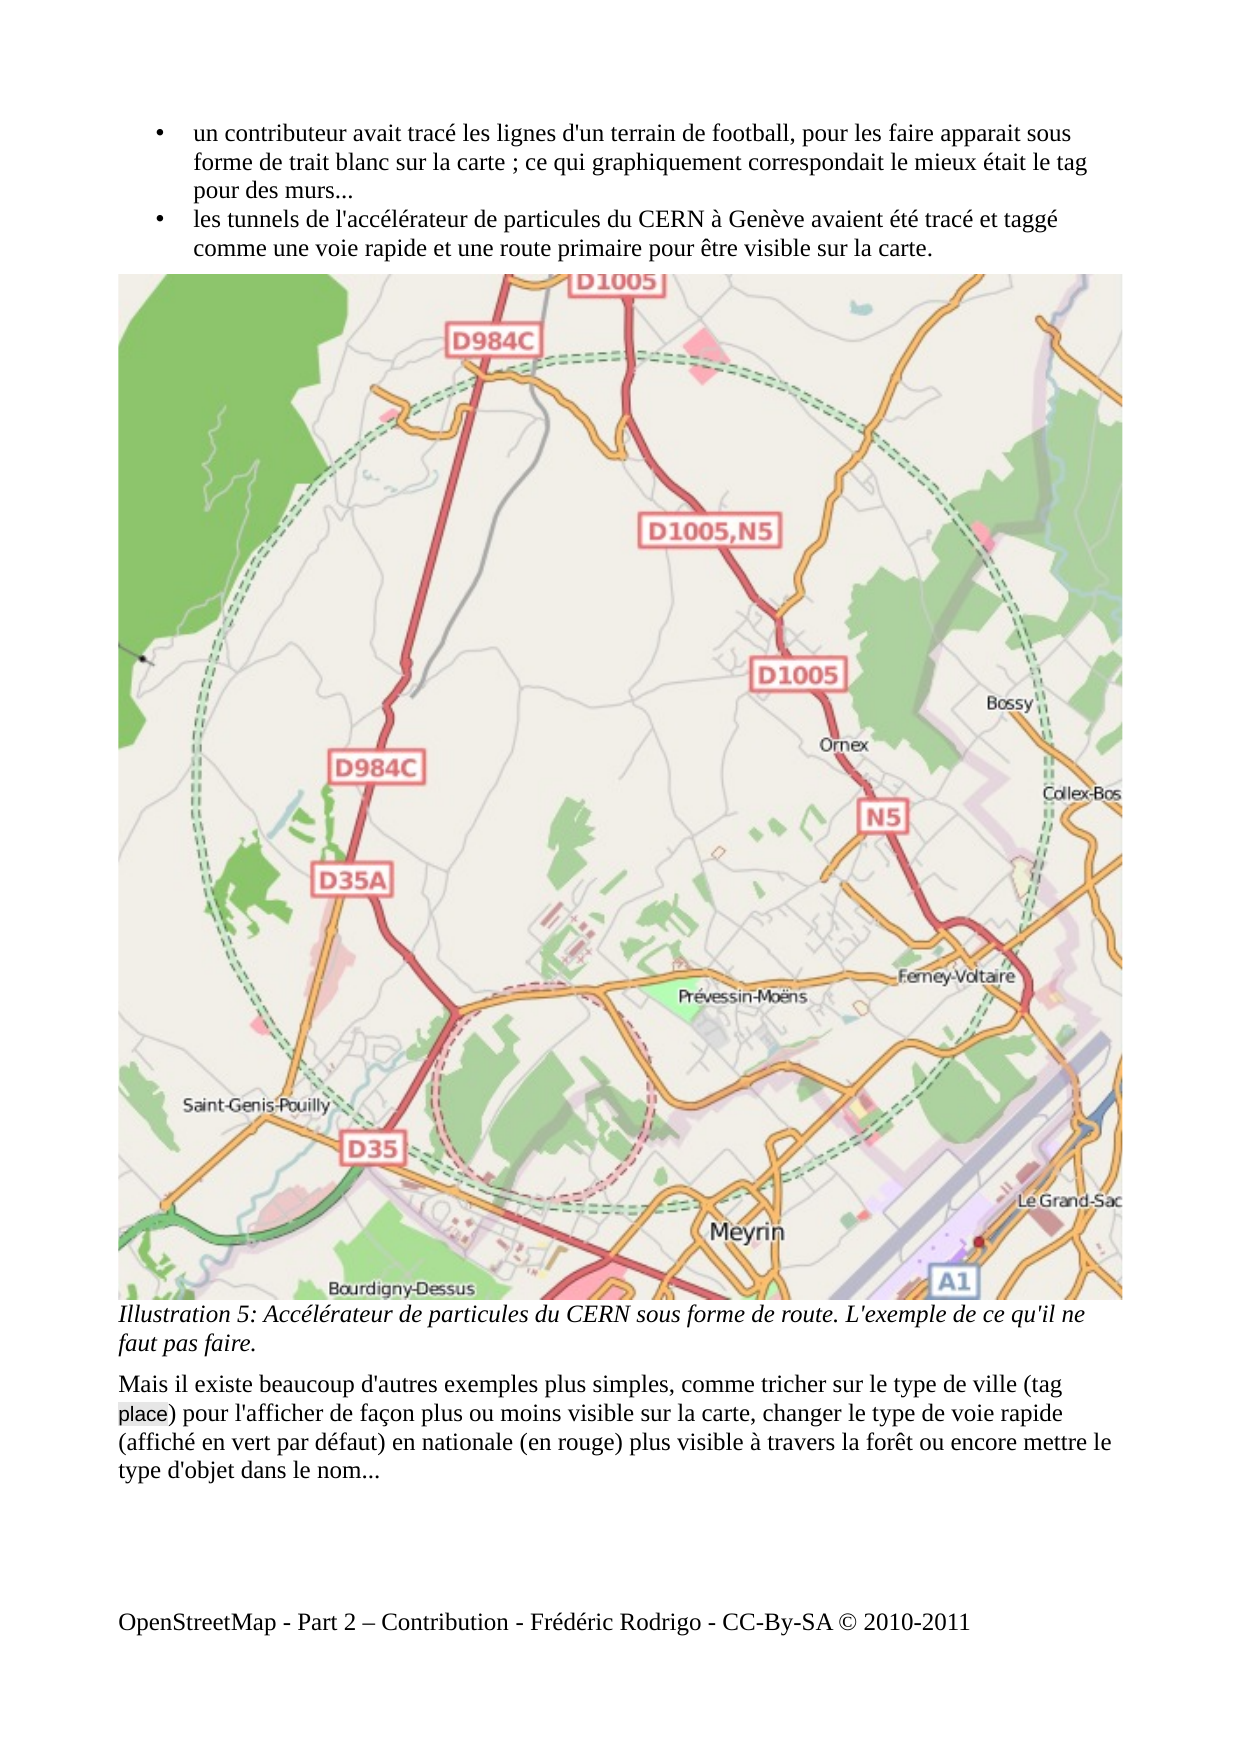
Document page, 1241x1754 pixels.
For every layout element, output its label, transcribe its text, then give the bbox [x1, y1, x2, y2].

text Mais il existe beaucoup d'autres exemples plus simples, comme tricher sur le type de ville (tag place) pour l'afficher de façon plus ou moins visible sur la carte, changer le type de voie rapide (affiché en vert par défaut) en nationale (en rouge) plus visible à travers la forêt ou encore mettre le type d'objet dans le nom... [118, 1369, 1122, 1484]
picture [118, 274, 1123, 1300]
text Illustration 5: Accélérateur de particules du CERN sous forme de route. L'exemple de ce qu'il ne faut pas faire. [118, 1300, 1122, 1357]
list les tunnels de l'accélérateur de particules du CERN à Genève avaient été tracé et taggé comme une voie rapide et une route primaire pour être visible sur la carte. [156, 204, 1122, 262]
list un contributeur avait tracé les lignes d'un terrain de football, pour les faire apparait sous forme de trait blanc sur la carte ; ce qui graphiquement correspondait le mieux était le tag pour des murs... [156, 118, 1122, 204]
